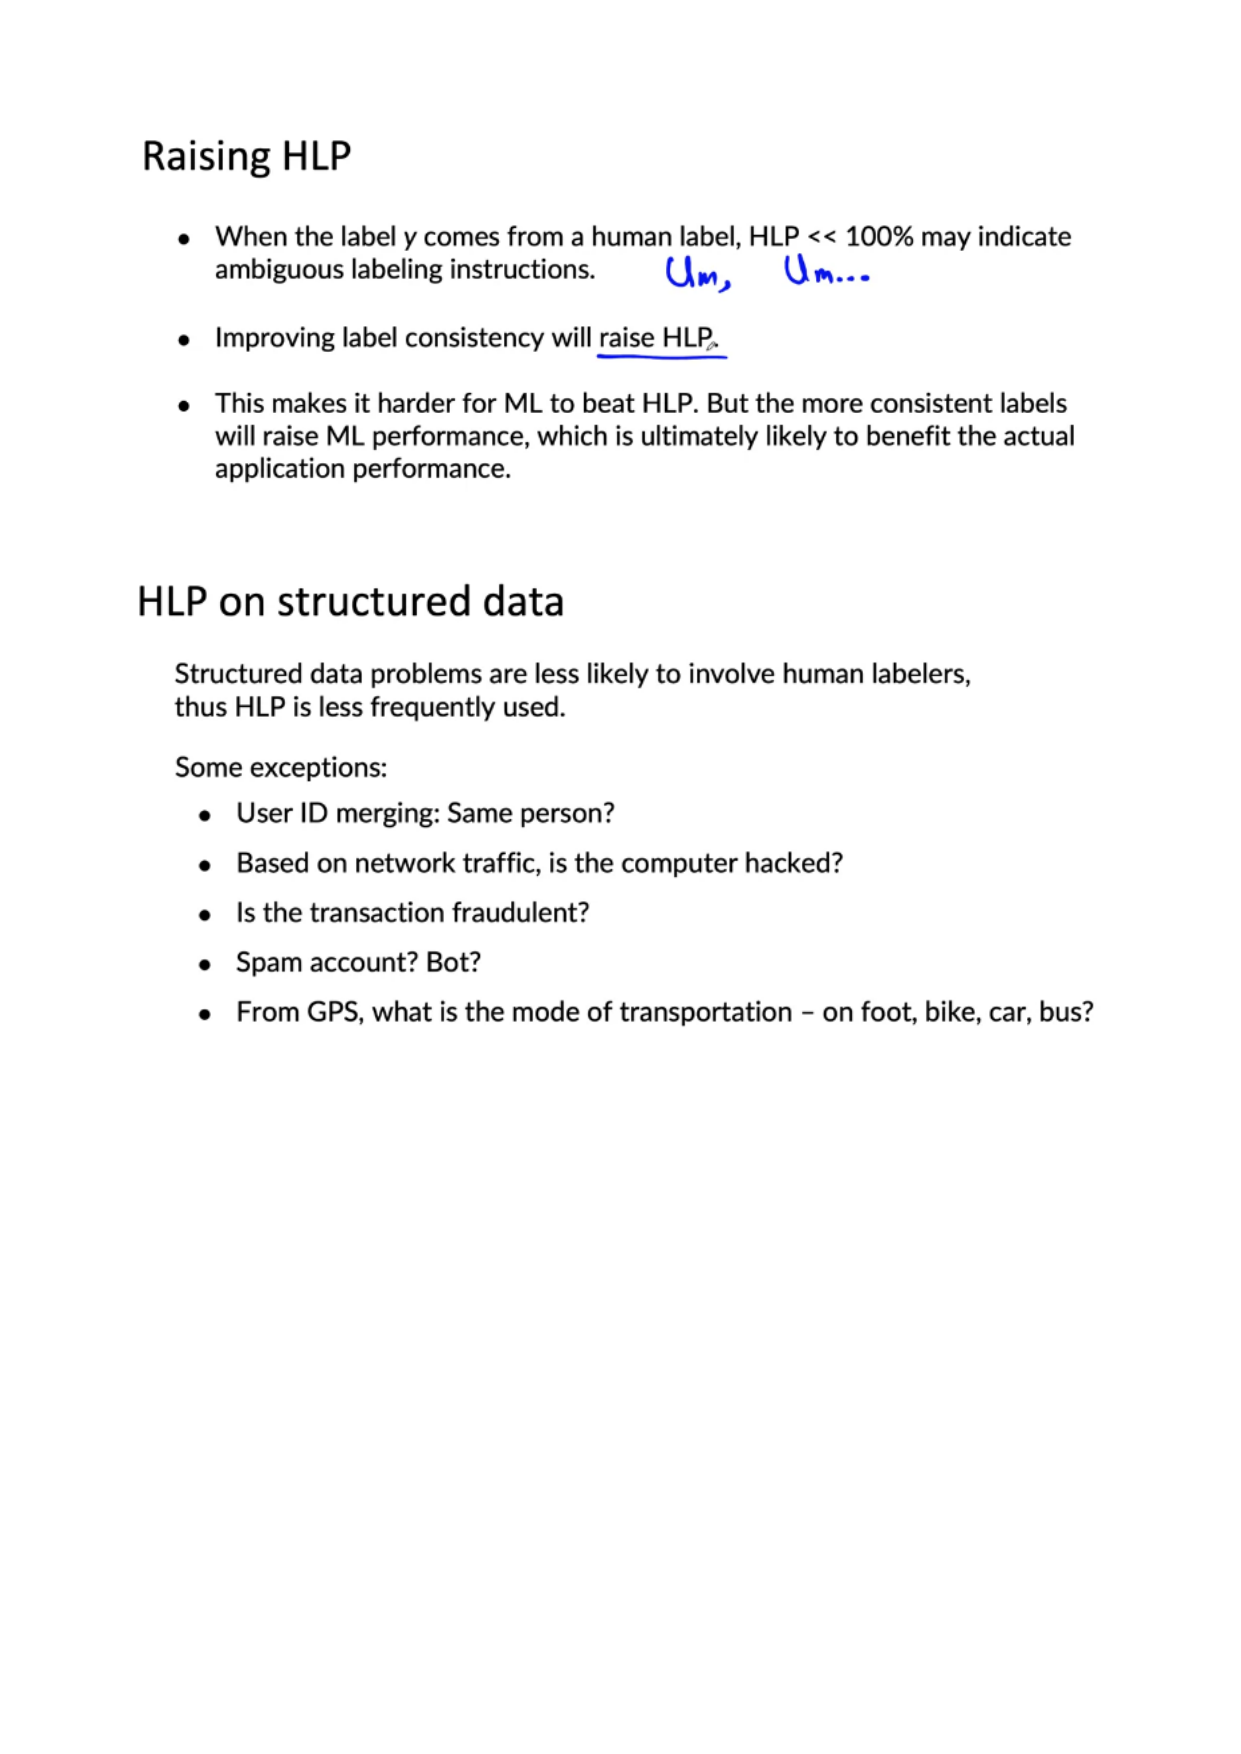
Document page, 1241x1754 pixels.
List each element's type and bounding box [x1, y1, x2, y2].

picture [118, 576, 1123, 1046]
picture [118, 118, 1123, 506]
